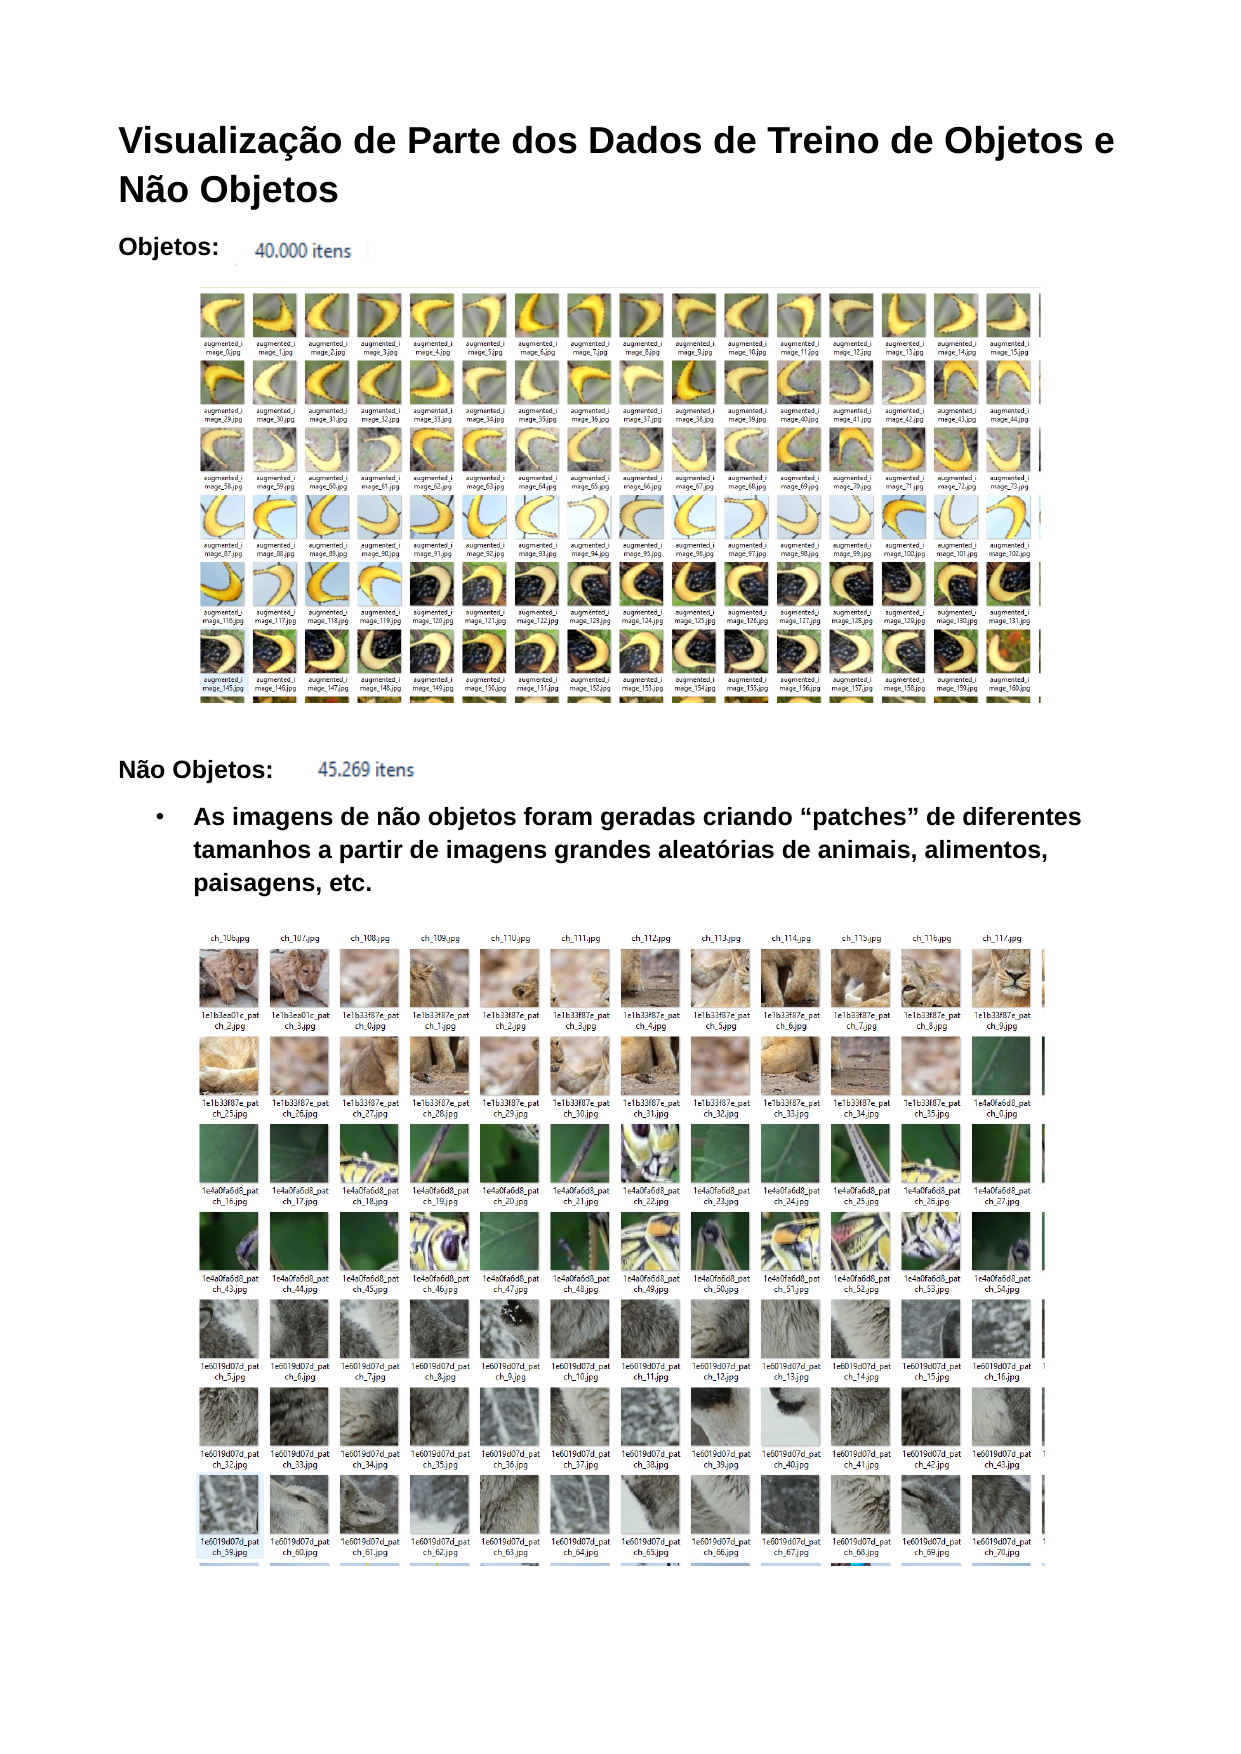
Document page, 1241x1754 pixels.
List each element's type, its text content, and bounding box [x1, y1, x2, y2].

text Visualização de Parte dos Dados de Treino de Objetos e Não Objetos [118, 118, 1122, 211]
picture [199, 285, 1041, 703]
picture [309, 758, 419, 785]
text Objetos: [118, 232, 236, 261]
text [394, 232, 1122, 261]
list As imagens de não objetos foram geradas criando “patches” de diferentes tamanhos a partir de imagens grandes aleatórias de animais, alimentos, paisagens, etc. [156, 802, 1122, 897]
text Não Objetos: [118, 754, 1122, 783]
picture [195, 935, 1045, 1566]
picture [236, 232, 394, 266]
